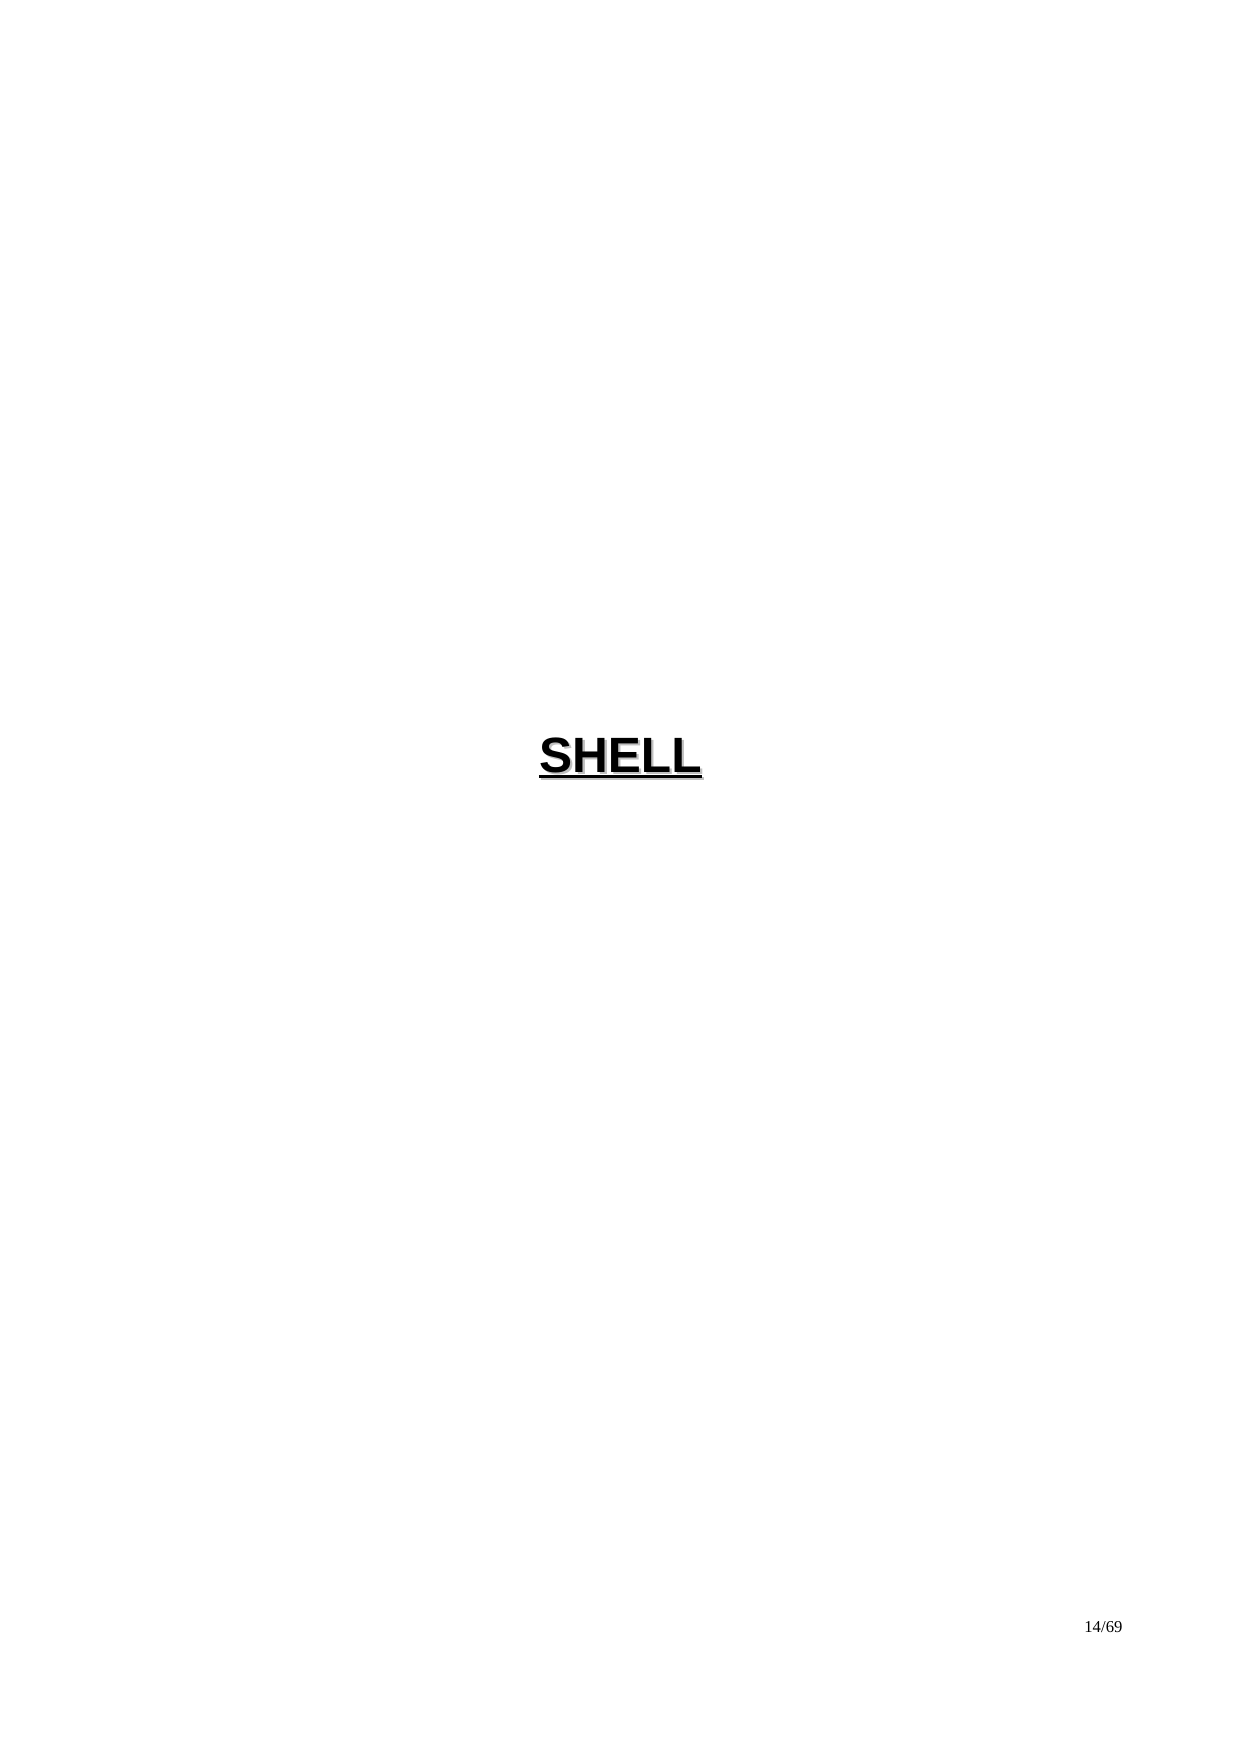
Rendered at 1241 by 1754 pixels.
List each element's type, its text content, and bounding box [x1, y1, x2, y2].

subtitle SHELL [118, 726, 1122, 783]
